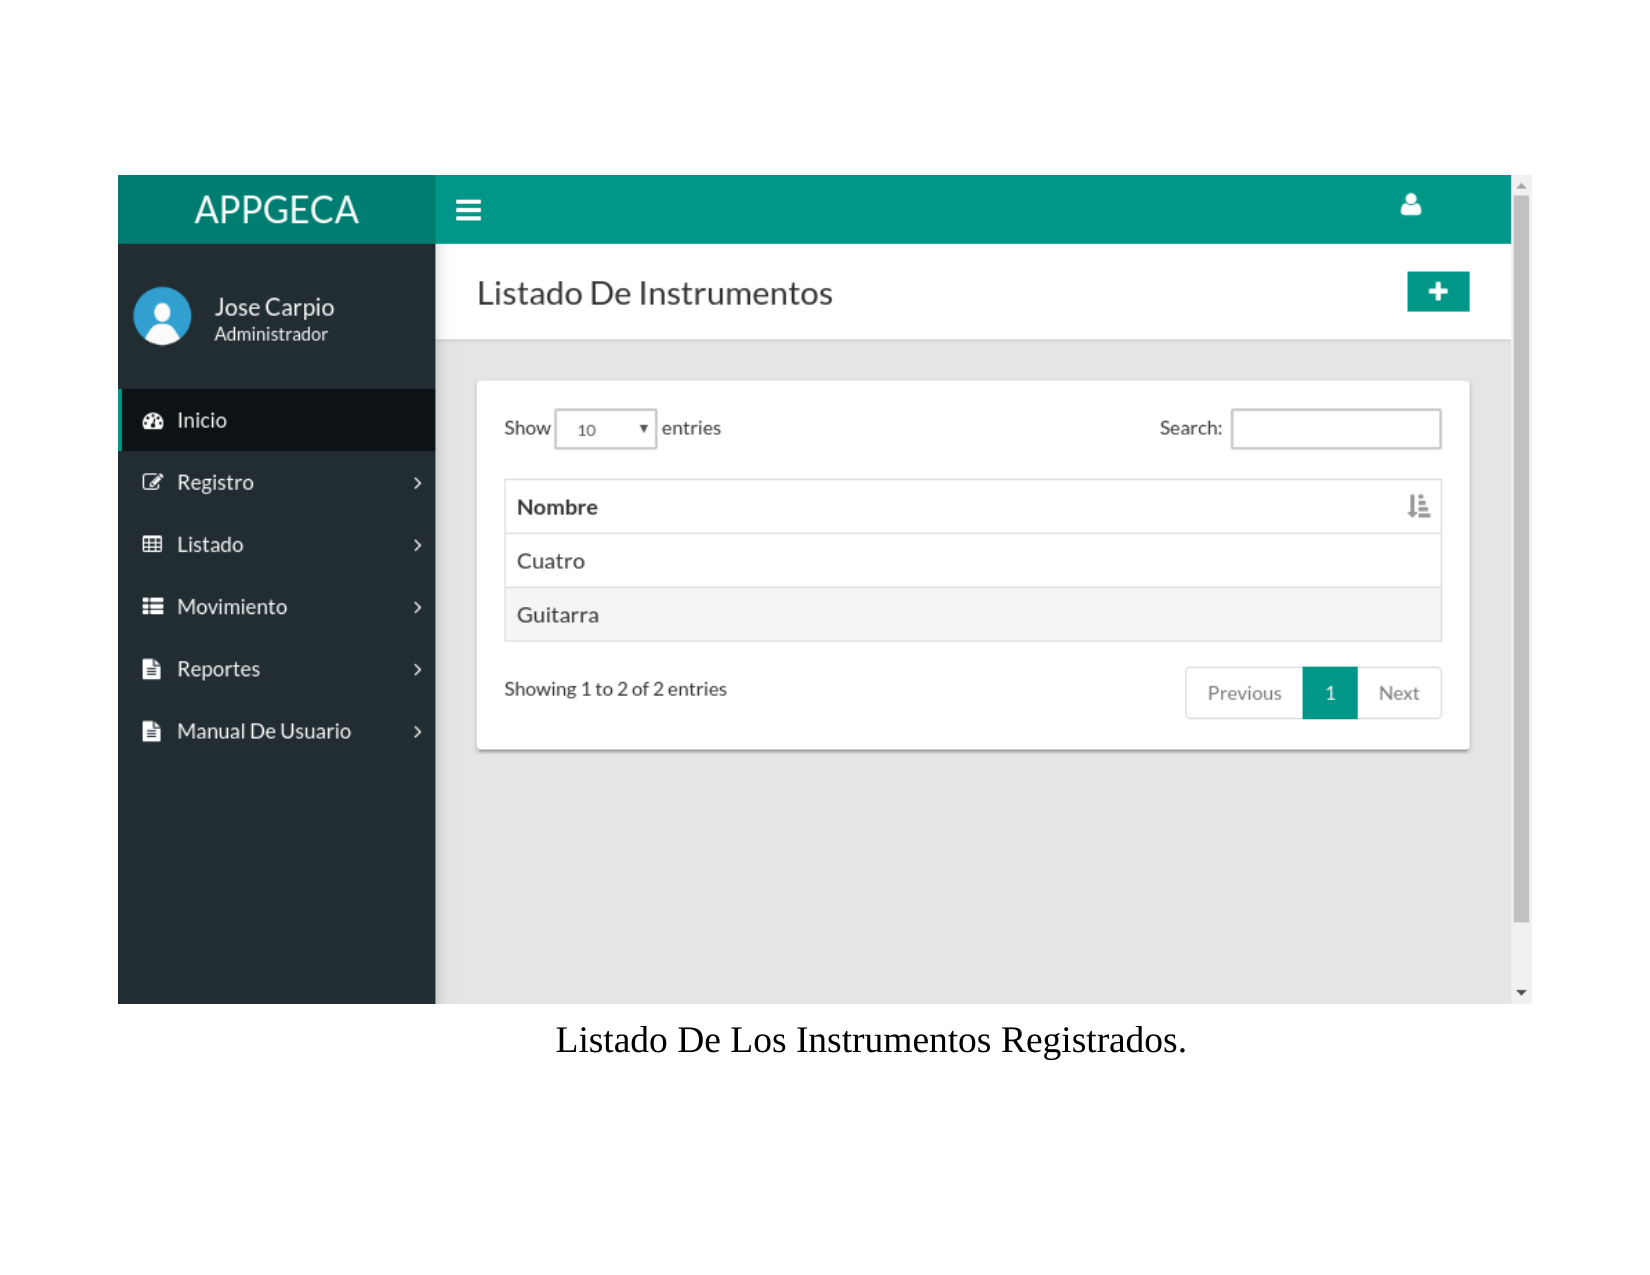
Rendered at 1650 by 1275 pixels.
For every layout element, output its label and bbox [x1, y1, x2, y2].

picture [118, 175, 1532, 1004]
